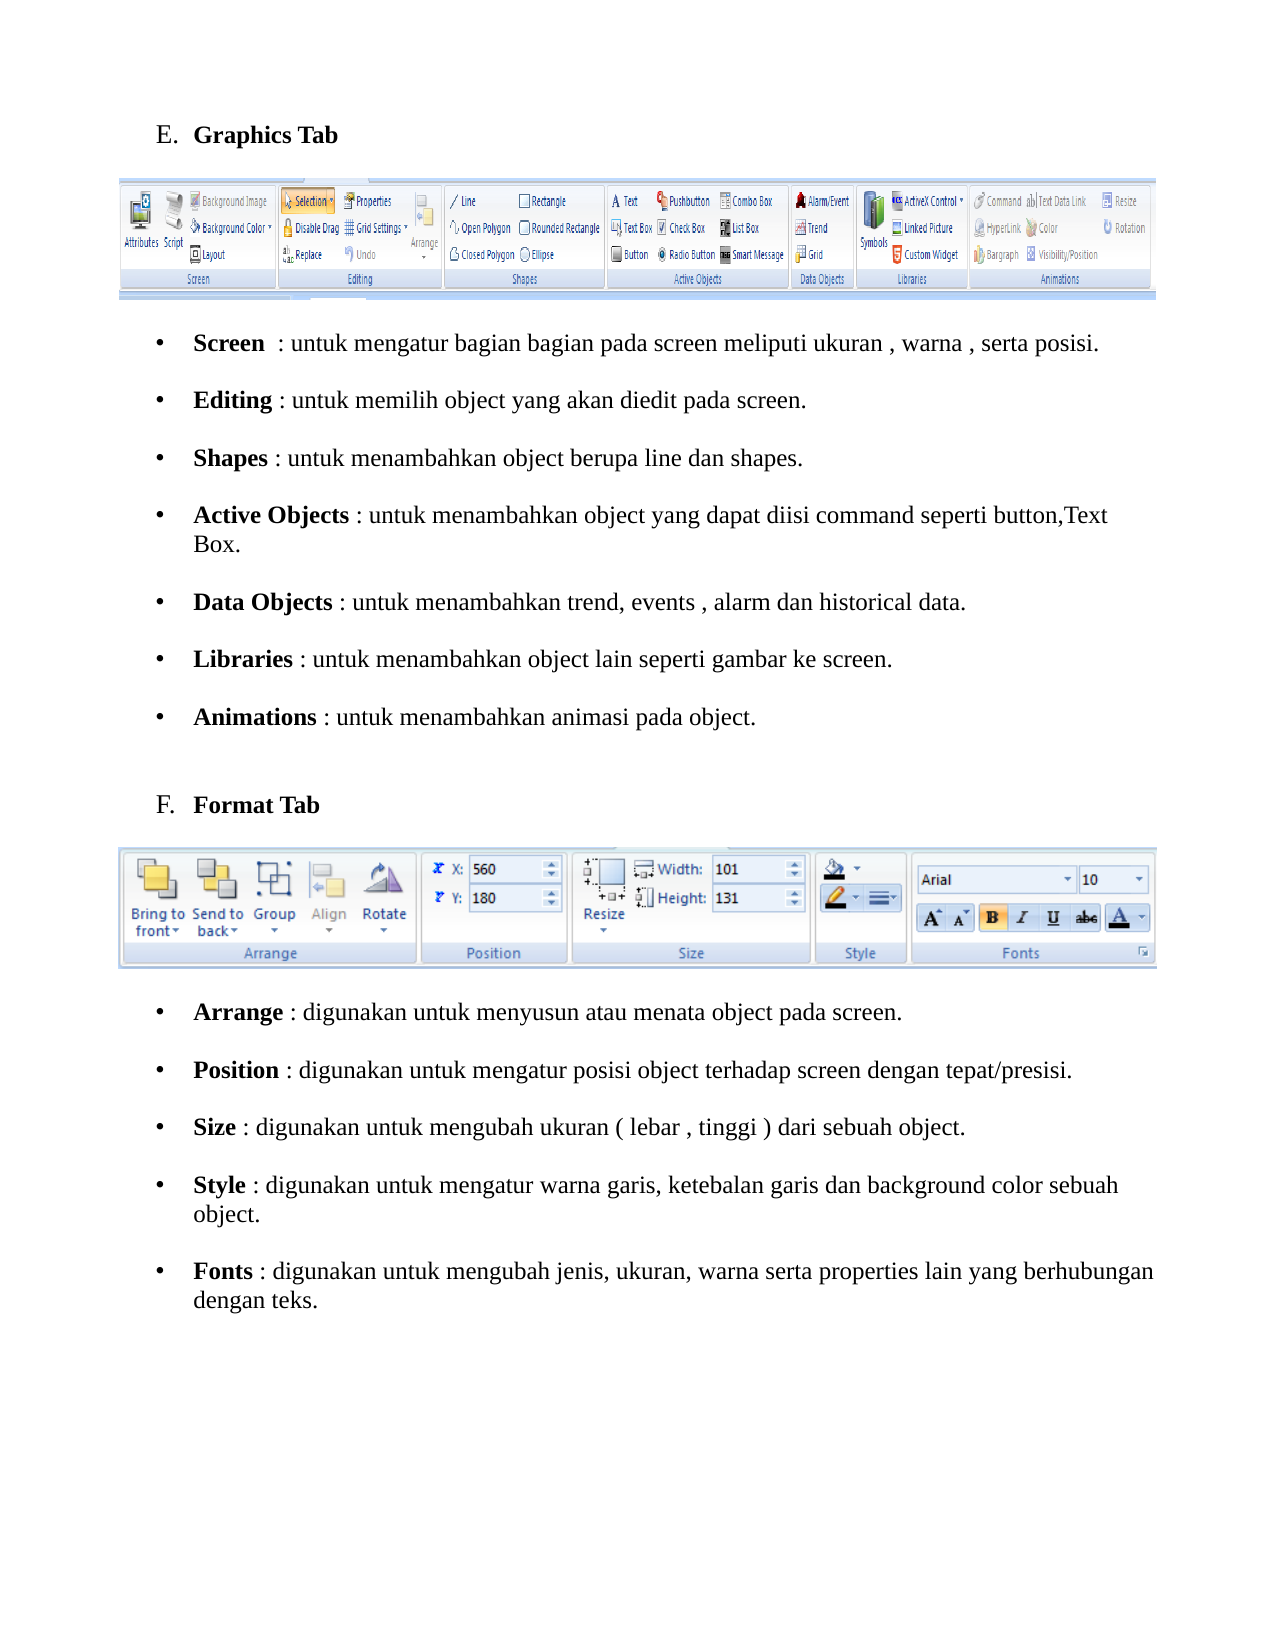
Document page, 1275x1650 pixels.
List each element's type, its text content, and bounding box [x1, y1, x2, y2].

list Style : digunakan untuk mengatur warna garis, ketebalan garis dan background color sebuah object. [156, 1170, 1157, 1227]
list Arrange : digunakan untuk menyusun atau menata object pada screen. [156, 997, 1157, 1026]
list Graphics Tab [156, 118, 1157, 149]
list Libraries : untuk menambahkan object lain seperti gambar ke screen. [156, 644, 1157, 673]
list Fonts : digunakan untuk mengubah jenis, ukuran, warna serta properties lain yang berhubungan dengan teks. [156, 1256, 1157, 1314]
list Editing : untuk memilih object yang akan diedit pada screen. [156, 386, 1157, 414]
list Data Objects : untuk menambahkan trend, events , alarm dan historical data. [156, 587, 1157, 616]
list Format Tab [156, 788, 1157, 819]
list Shapes : untuk menambahkan object berupa line dan shapes. [156, 443, 1157, 472]
list Position : digunakan untuk mengatur posisi object terhadap screen dengan tepat/presisi. [156, 1055, 1157, 1084]
list Animations : untuk menambahkan animasi pada object. [156, 702, 1157, 731]
picture [118, 847, 1157, 969]
picture [119, 178, 1156, 300]
list Screen : untuk mengatur bagian bagian pada screen meliputi ukuran , warna , serta posisi. [156, 328, 1157, 357]
list Active Objects : untuk menambahkan object yang dapat diisi command seperti button,Text Box. [156, 501, 1157, 558]
list Size : digunakan untuk mengubah ukuran ( lebar , tinggi ) dari sebuah object. [156, 1112, 1157, 1141]
